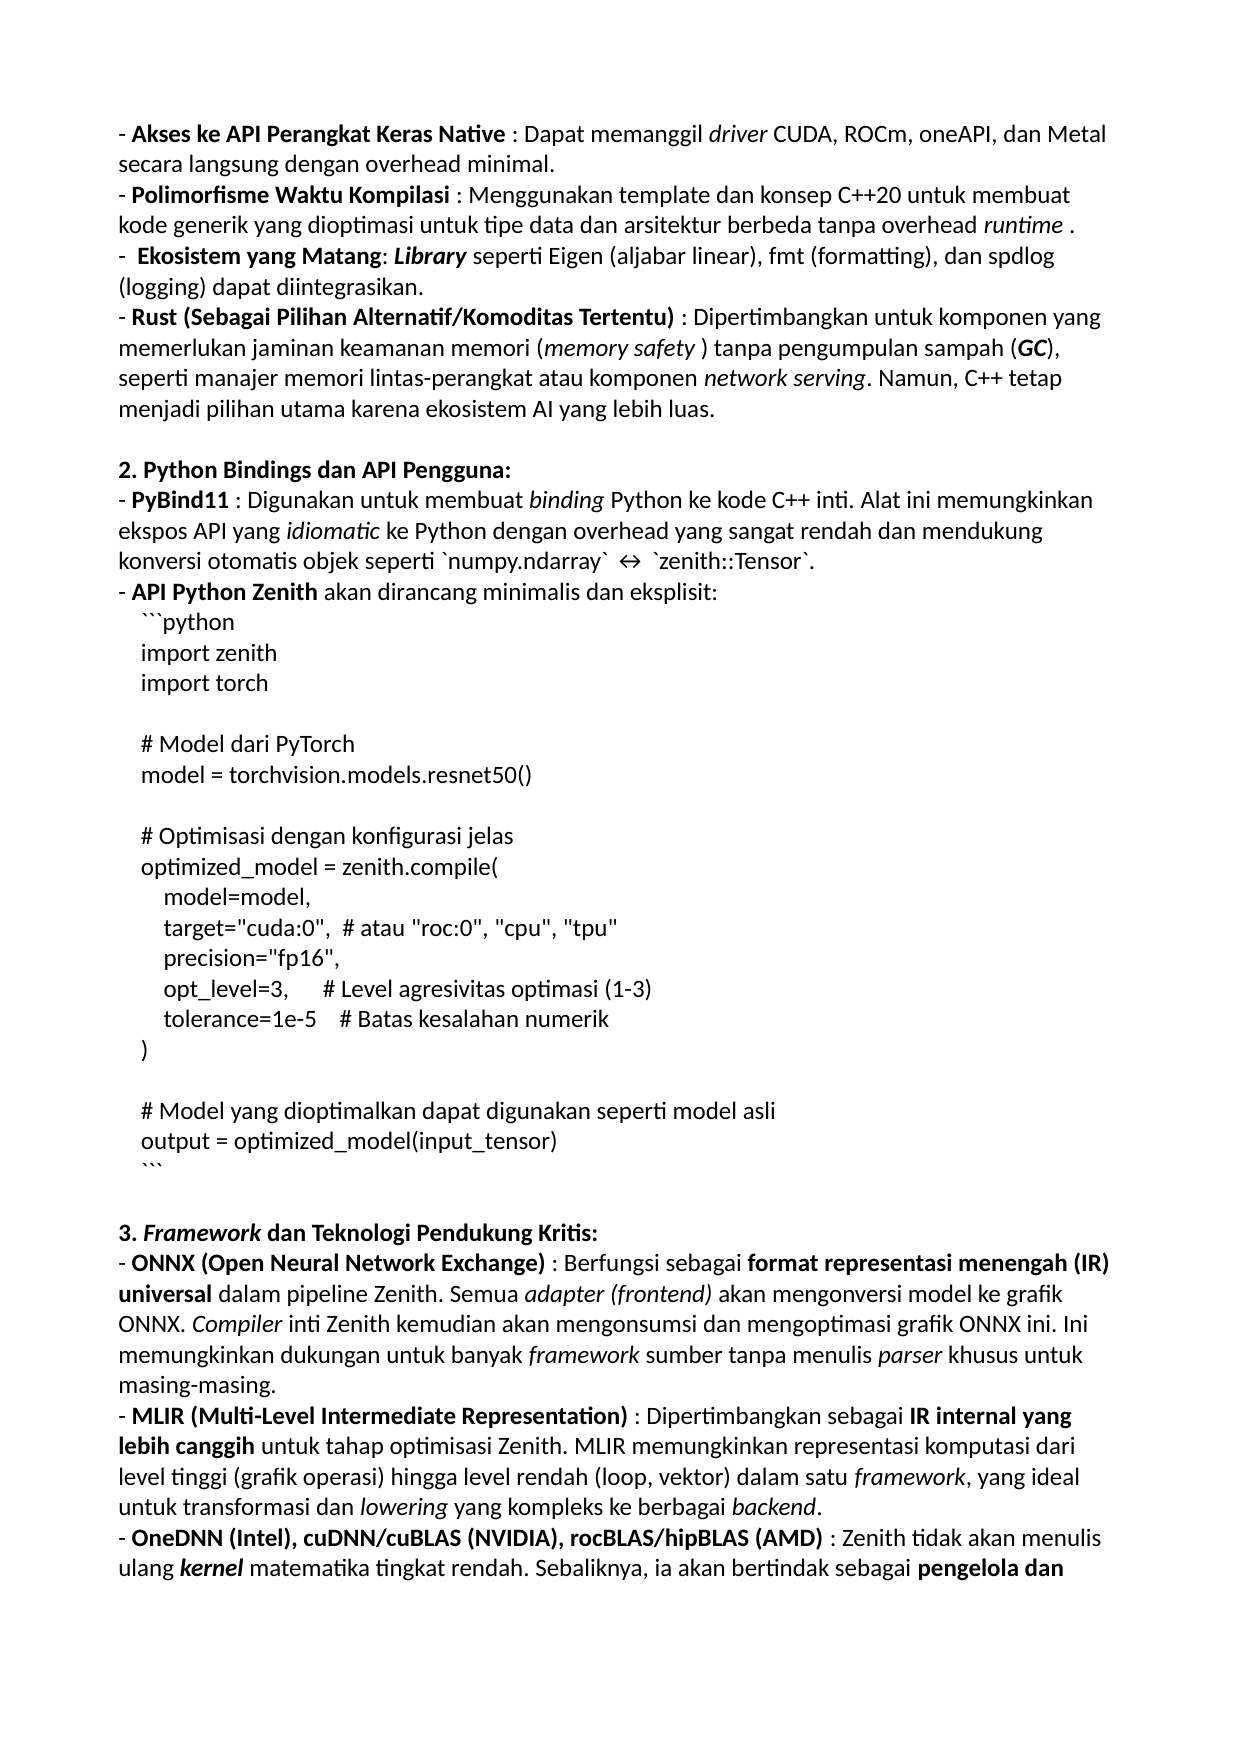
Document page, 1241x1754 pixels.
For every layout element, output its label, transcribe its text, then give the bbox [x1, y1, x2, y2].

text ```python [118, 606, 1122, 637]
text - Akses ke API Perangkat Keras Native : Dapat memanggil driver CUDA, ROCm, oneAPI, dan Metal secara langsung dengan overhead minimal. [118, 118, 1122, 179]
text - API Python Zenith akan dirancang minimalis dan eksplisit: [118, 576, 1122, 606]
text - MLIR (Multi-Level Intermediate Representation) : Dipertimbangkan sebagai IR internal yang lebih canggih untuk tahap optimisasi Zenith. MLIR memungkinkan representasi komputasi dari level tinggi (grafik operasi) hingga level rendah (loop, vektor) dalam satu framework, yang ideal untuk transformasi dan lowering yang kompleks ke berbagai backend. [118, 1400, 1122, 1522]
text opt_level=3, # Level agresivitas optimasi (1-3) [118, 973, 1122, 1003]
text # Model yang dioptimalkan dapat digunakan seperti model asli [118, 1095, 1122, 1125]
text - ONNX (Open Neural Network Exchange) : Berfungsi sebagai format representasi menengah (IR) universal dalam pipeline Zenith. Semua adapter (frontend) akan mengonversi model ke grafik ONNX. Compiler inti Zenith kemudian akan mengonsumsi dan mengoptimasi grafik ONNX ini. Ini memungkinkan dukungan untuk banyak framework sumber tanpa menulis parser khusus untuk masing-masing. [118, 1247, 1122, 1400]
text import zenith [118, 637, 1122, 667]
text - OneDNN (Intel), cuDNN/cuBLAS (NVIDIA), rocBLAS/hipBLAS (AMD) : Zenith tidak akan menulis ulang kernel matematika tingkat rendah. Sebaliknya, ia akan bertindak sebagai pengelola dan [118, 1522, 1122, 1583]
text 2. Python Bindings dan API Pengguna: [118, 454, 1122, 484]
text model=model, [118, 881, 1122, 912]
text target="cuda:0", # atau "roc:0", "cpu", "tpu" [118, 912, 1122, 942]
text - Rust (Sebagai Pilihan Alternatif/Komoditas Tertentu) : Dipertimbangkan untuk komponen yang memerlukan jaminan keamanan memori (memory safety ) tanpa pengumpulan sampah (GC), seperti manajer memori lintas-perangkat atau komponen network serving. Namun, C++ tetap menjadi pilihan utama karena ekosistem AI yang lebih luas. [118, 301, 1122, 423]
text # Model dari PyTorch [118, 728, 1122, 759]
text # Optimisasi dengan konfigurasi jelas [118, 820, 1122, 851]
text ``` [118, 1156, 1122, 1186]
text - PyBind11 : Digunakan untuk membuat binding Python ke kode C++ inti. Alat ini memungkinkan ekspos API yang idiomatic ke Python dengan overhead yang sangat rendah dan mendukung konversi otomatis objek seperti `numpy.ndarray` ↔ `zenith::Tensor`. [118, 484, 1122, 576]
text precision="fp16", [118, 942, 1122, 973]
text optimized_model = zenith.compile( [118, 851, 1122, 881]
text model = torchvision.models.resnet50() [118, 759, 1122, 789]
text tolerance=1e-5 # Batas kesalahan numerik [118, 1003, 1122, 1034]
text output = optimized_model(input_tensor) [118, 1125, 1122, 1156]
text import torch [118, 667, 1122, 698]
text ) [118, 1034, 1122, 1064]
text - Polimorfisme Waktu Kompilasi : Menggunakan template dan konsep C++20 untuk membuat kode generik yang dioptimasi untuk tipe data dan arsitektur berbeda tanpa overhead runtime . - Ekosistem yang Matang: Library seperti Eigen (aljabar linear), fmt (formatting), dan spdlog (logging) dapat diintegrasikan. [118, 179, 1122, 301]
text 3. Framework dan Teknologi Pendukung Kritis: [118, 1217, 1122, 1247]
